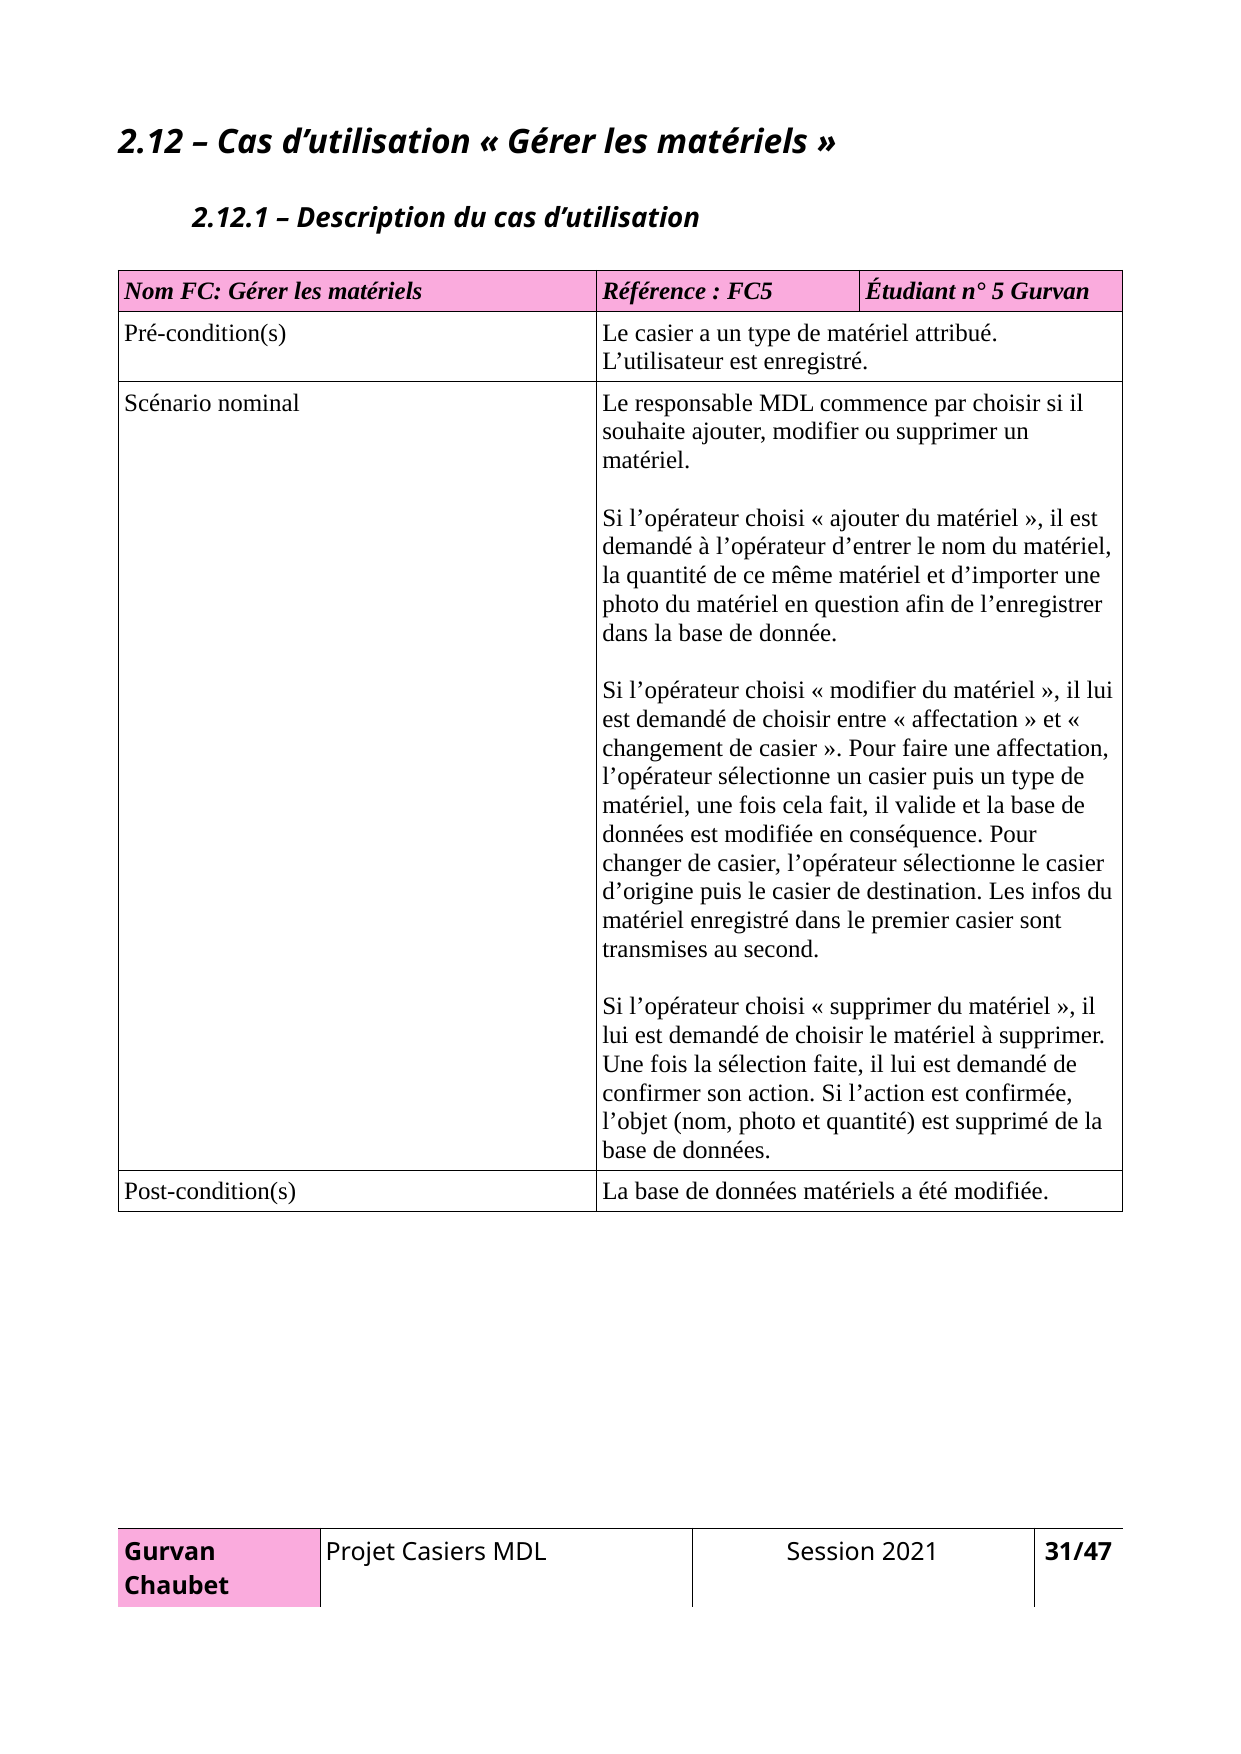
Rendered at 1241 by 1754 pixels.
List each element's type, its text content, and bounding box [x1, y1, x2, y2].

table_header Référence : FC5 [597, 271, 859, 311]
table_cell Le responsable MDL commence par choisir si il souhaite ajouter, modifier ou supprimer un matériel. Si l’opérateur choisi « ajouter du matériel », il est demandé à l’opérateur d’entrer le nom du matériel, la quantité de ce même matériel et d’importer une photo du matériel en question afin de l’enregistrer dans la base de donnée. Si l’opérateur choisi « modifier du matériel », il lui est demandé de choisir entre « affectation » et « changement de casier ». Pour faire une affectation, l’opérateur sélectionne un casier puis un type de matériel, une fois cela fait, il valide et la base de données est modifiée en conséquence. Pour changer de casier, l’opérateur sélectionne le casier d’origine puis le casier de destination. Les infos du matériel enregistré dans le premier casier sont transmises au second. Si l’opérateur choisi « supprimer du matériel », il lui est demandé de choisir le matériel à supprimer. Une fois la sélection faite, il lui est demandé de confirmer son action. Si l’action est confirmée, l’objet (nom, photo et quantité) est supprimé de la base de données. [597, 382, 1122, 1170]
table_header Nom FC: Gérer les matériels [119, 271, 596, 311]
table_cell Le casier a un type de matériel attribué. L’utilisateur est enregistré. [597, 312, 1122, 381]
table_cell La base de données matériels a été modifiée. [597, 1171, 1122, 1211]
table_cell Scénario nominal [119, 382, 596, 1170]
table_cell Post-condition(s) [119, 1171, 596, 1211]
table_cell Pré-condition(s) [119, 312, 596, 381]
subtitle 2.12 – Cas d’utilisation « Gérer les matériels » [118, 118, 1122, 164]
table_header Étudiant n° 5 Gurvan [860, 271, 1122, 311]
subtitle 2.12.1 – Description du cas d’utilisation [118, 198, 1122, 236]
